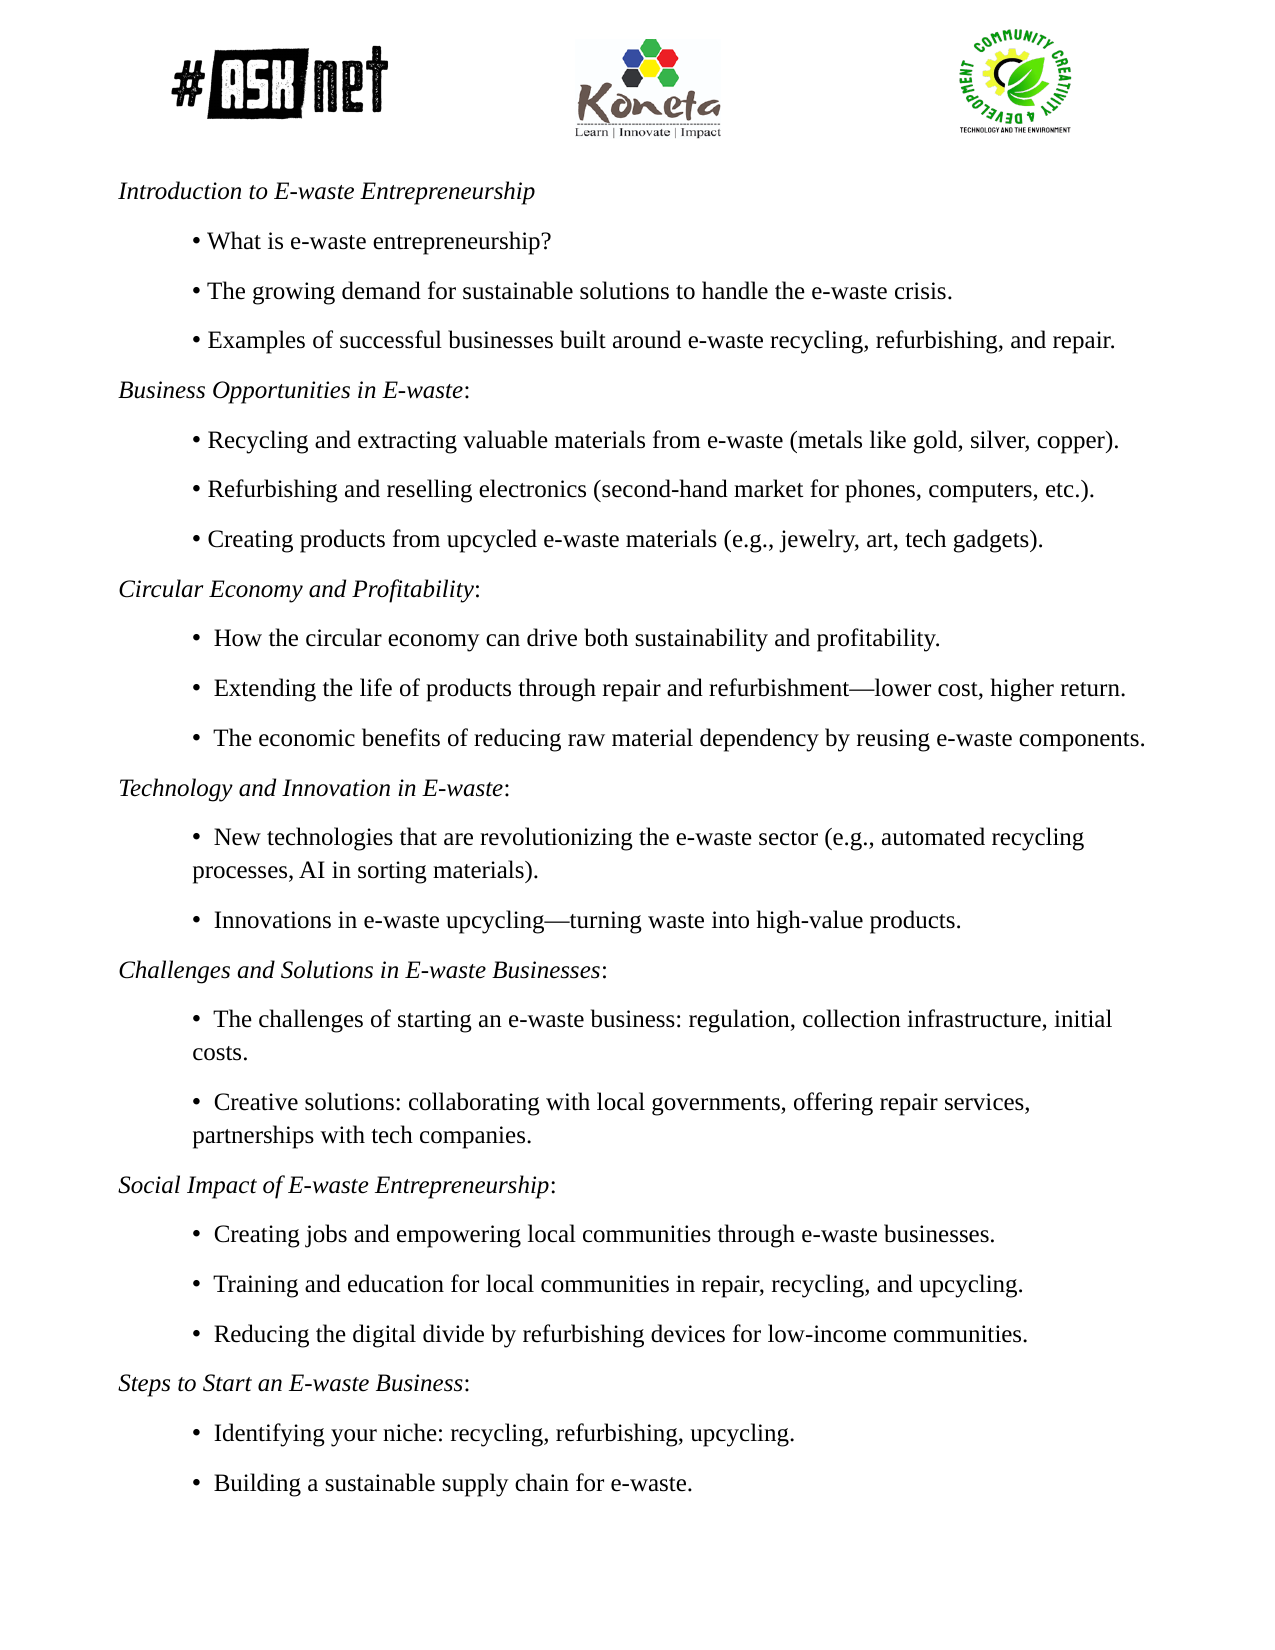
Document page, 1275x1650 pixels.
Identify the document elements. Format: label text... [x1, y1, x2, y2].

list Creative solutions: collaborating with local governments, offering repair services, partnerships with tech companies. [118, 1087, 1157, 1149]
list Recycling and extracting valuable materials from e-waste (metals like gold, silver, copper). [118, 425, 1157, 453]
list The challenges of starting an e-waste business: regulation, collection infrastructure, initial costs. [118, 1004, 1157, 1066]
list Creating products from upcycled e-waste materials (e.g., jewelry, art, tech gadgets). [118, 524, 1157, 553]
text Circular Economy and Profitability: [118, 574, 1157, 603]
list Extending the life of products through repair and refurbishment—lower cost, higher return. [118, 673, 1157, 702]
list Refurbishing and reselling electronics (second-hand market for phones, computers, etc.). [118, 474, 1157, 503]
text Challenges and Solutions in E-waste Businesses: [118, 955, 1157, 983]
list How the circular economy can drive both sustainability and profitability. [118, 623, 1157, 652]
text Business Opportunities in E-waste: [118, 375, 1157, 404]
picture [575, 39, 721, 139]
list Creating jobs and empowering local communities through e-waste businesses. [118, 1219, 1157, 1248]
list The economic benefits of reducing raw material dependency by reusing e-waste components. [118, 723, 1157, 752]
text Social Impact of E-waste Entrepreneurship: [118, 1170, 1157, 1198]
list Building a sustainable supply chain for e-waste. [118, 1468, 1157, 1497]
text Technology and Innovation in E-waste: [118, 773, 1157, 801]
list What is e-waste entrepreneurship? [118, 226, 1157, 255]
text Steps to Start an E-waste Business: [118, 1368, 1157, 1397]
list New technologies that are revolutionizing the e-waste sector (e.g., automated recycling processes, AI in sorting materials). [118, 822, 1157, 884]
picture [931, 8, 1098, 149]
list Reducing the digital divide by refurbishing devices for low-income communities. [118, 1319, 1157, 1348]
text Introduction to E-waste Entrepreneurship [118, 176, 1157, 205]
list The growing demand for sustainable solutions to handle the e-waste crisis. [118, 276, 1157, 304]
picture [170, 39, 392, 122]
list Training and education for local communities in repair, recycling, and upcycling. [118, 1269, 1157, 1298]
list Innovations in e-waste upcycling—turning waste into high-value products. [118, 905, 1157, 934]
list Identifying your niche: recycling, refurbishing, upcycling. [118, 1418, 1157, 1447]
list Examples of successful businesses built around e-waste recycling, refurbishing, and repair. [118, 325, 1157, 354]
